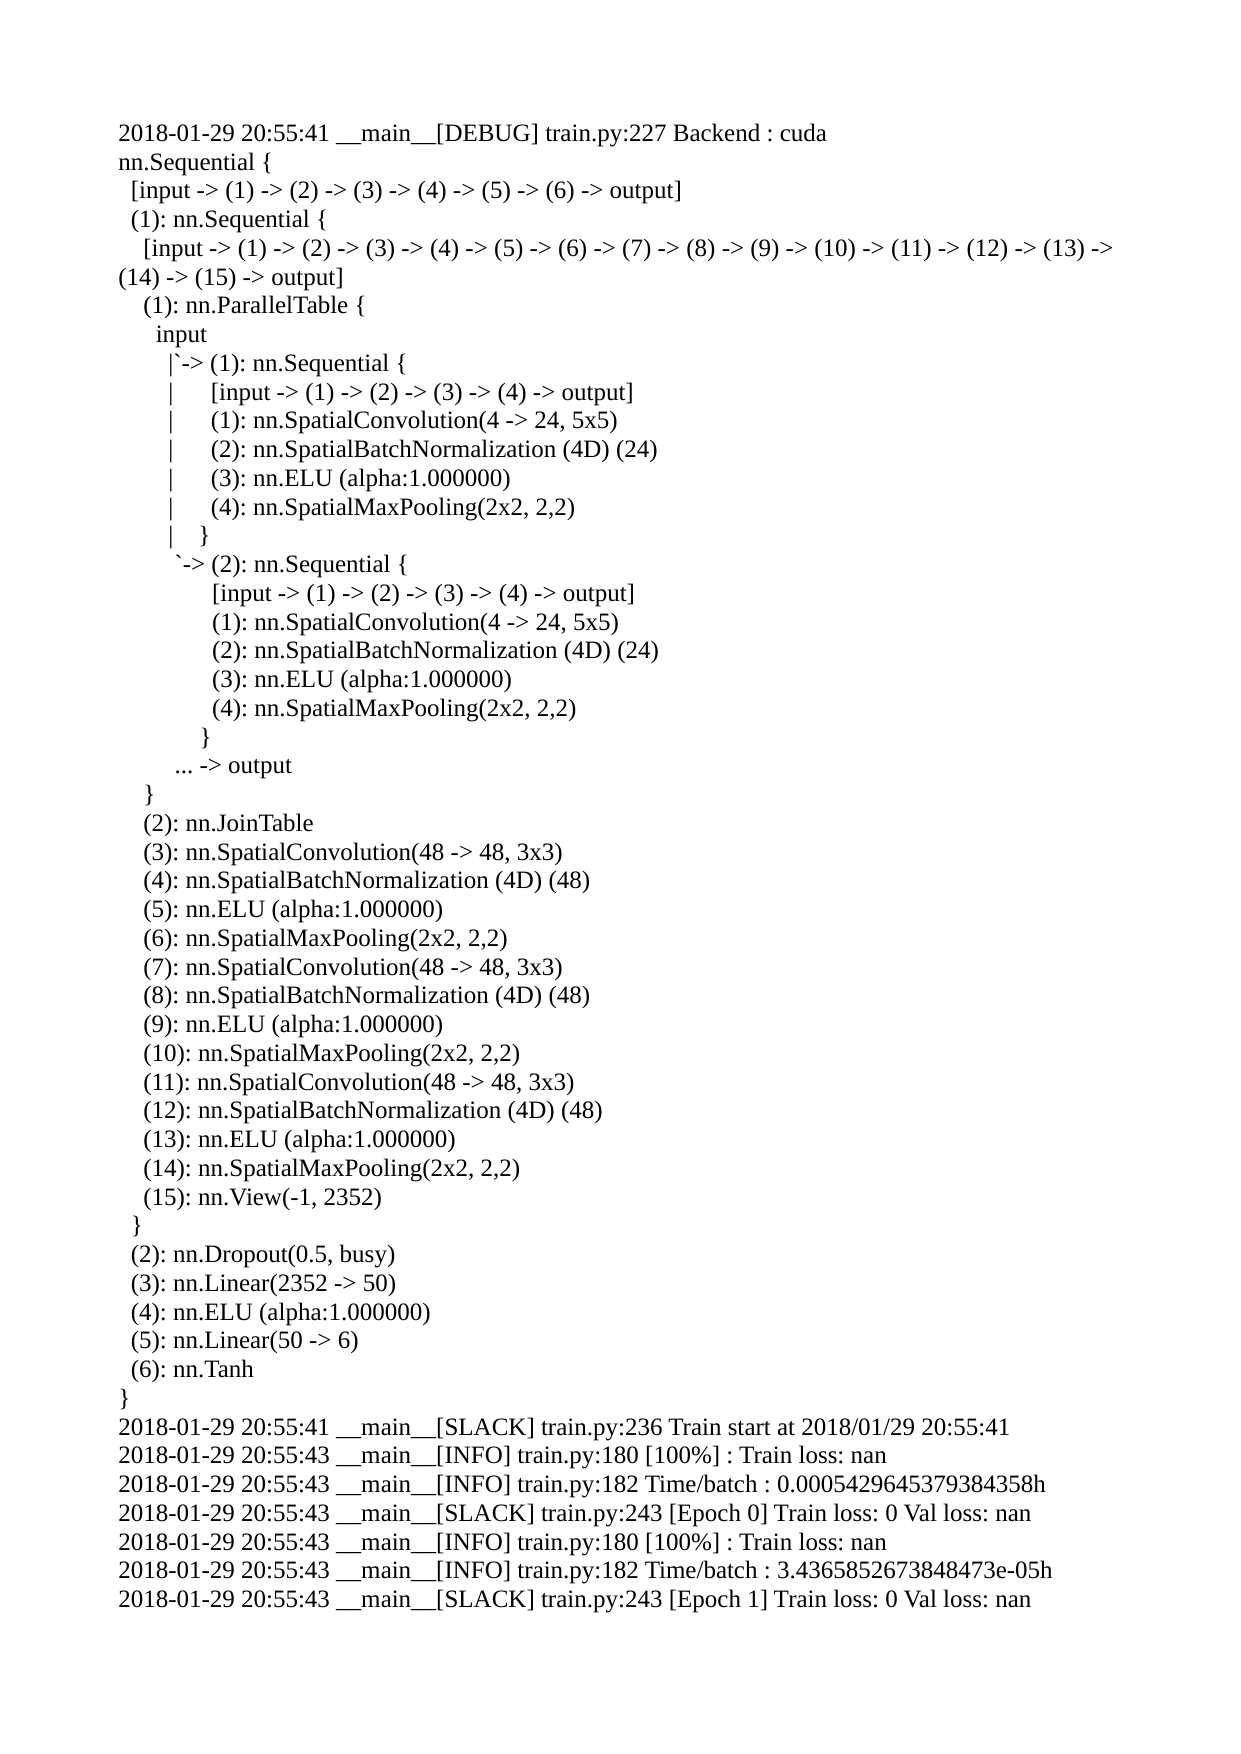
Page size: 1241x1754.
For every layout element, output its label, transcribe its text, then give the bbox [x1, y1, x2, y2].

text | } [118, 521, 1122, 549]
text [input -> (1) -> (2) -> (3) -> (4) -> output] [118, 578, 1122, 607]
text | (2): nn.SpatialBatchNormalization (4D) (24) [118, 434, 1122, 463]
text 2018-01-29 20:55:41 __main__[DEBUG] train.py:227 Backend : cuda [118, 118, 1122, 147]
text (15): nn.View(-1, 2352) [118, 1182, 1122, 1211]
text 2018-01-29 20:55:43 __main__[INFO] train.py:180 [100%] : Train loss: nan [118, 1441, 1122, 1469]
text } [118, 1383, 1122, 1412]
text (2): nn.JoinTable [118, 808, 1122, 837]
text } [118, 779, 1122, 808]
text (7): nn.SpatialConvolution(48 -> 48, 3x3) [118, 952, 1122, 981]
text [input -> (1) -> (2) -> (3) -> (4) -> (5) -> (6) -> output] [118, 176, 1122, 204]
text (4): nn.SpatialMaxPooling(2x2, 2,2) [118, 693, 1122, 722]
text nn.Sequential { [118, 147, 1122, 176]
text (10): nn.SpatialMaxPooling(2x2, 2,2) [118, 1038, 1122, 1067]
text 2018-01-29 20:55:43 __main__[INFO] train.py:182 Time/batch : 3.4365852673848473e-05h [118, 1556, 1122, 1584]
text [input -> (1) -> (2) -> (3) -> (4) -> (5) -> (6) -> (7) -> (8) -> (9) -> (10) -> (11) -> (12) -> (13) -> (14) -> (15) -> output] [118, 233, 1122, 291]
text (2): nn.SpatialBatchNormalization (4D) (24) [118, 636, 1122, 664]
text `-> (2): nn.Sequential { [118, 549, 1122, 578]
text (1): nn.Sequential { [118, 204, 1122, 233]
text 2018-01-29 20:55:43 __main__[INFO] train.py:180 [100%] : Train loss: nan [118, 1527, 1122, 1556]
text | (4): nn.SpatialMaxPooling(2x2, 2,2) [118, 492, 1122, 521]
text (11): nn.SpatialConvolution(48 -> 48, 3x3) [118, 1067, 1122, 1096]
text 2018-01-29 20:55:43 __main__[SLACK] train.py:243 [Epoch 0] Train loss: 0 Val loss: nan [118, 1498, 1122, 1527]
text | (3): nn.ELU (alpha:1.000000) [118, 463, 1122, 492]
text } [118, 1211, 1122, 1239]
text (5): nn.ELU (alpha:1.000000) [118, 894, 1122, 923]
text | (1): nn.SpatialConvolution(4 -> 24, 5x5) [118, 406, 1122, 434]
text (4): nn.ELU (alpha:1.000000) [118, 1297, 1122, 1326]
text (14): nn.SpatialMaxPooling(2x2, 2,2) [118, 1153, 1122, 1182]
text 2018-01-29 20:55:43 __main__[SLACK] train.py:243 [Epoch 1] Train loss: 0 Val loss: nan [118, 1584, 1122, 1613]
text (8): nn.SpatialBatchNormalization (4D) (48) [118, 981, 1122, 1009]
text 2018-01-29 20:55:43 __main__[INFO] train.py:182 Time/batch : 0.0005429645379384358h [118, 1469, 1122, 1498]
text (6): nn.SpatialMaxPooling(2x2, 2,2) [118, 923, 1122, 952]
text (13): nn.ELU (alpha:1.000000) [118, 1124, 1122, 1153]
text ... -> output [118, 751, 1122, 779]
text (6): nn.Tanh [118, 1354, 1122, 1383]
text (3): nn.SpatialConvolution(48 -> 48, 3x3) [118, 837, 1122, 866]
text (2): nn.Dropout(0.5, busy) [118, 1239, 1122, 1268]
text (12): nn.SpatialBatchNormalization (4D) (48) [118, 1096, 1122, 1124]
text (1): nn.SpatialConvolution(4 -> 24, 5x5) [118, 607, 1122, 636]
text 2018-01-29 20:55:41 __main__[SLACK] train.py:236 Train start at 2018/01/29 20:55:41 [118, 1412, 1122, 1441]
text (3): nn.Linear(2352 -> 50) [118, 1268, 1122, 1297]
text (4): nn.SpatialBatchNormalization (4D) (48) [118, 866, 1122, 894]
text (5): nn.Linear(50 -> 6) [118, 1326, 1122, 1354]
text | [input -> (1) -> (2) -> (3) -> (4) -> output] [118, 377, 1122, 406]
text (1): nn.ParallelTable { [118, 291, 1122, 319]
text (9): nn.ELU (alpha:1.000000) [118, 1009, 1122, 1038]
text input [118, 319, 1122, 348]
text |`-> (1): nn.Sequential { [118, 348, 1122, 377]
text } [118, 722, 1122, 751]
text (3): nn.ELU (alpha:1.000000) [118, 664, 1122, 693]
